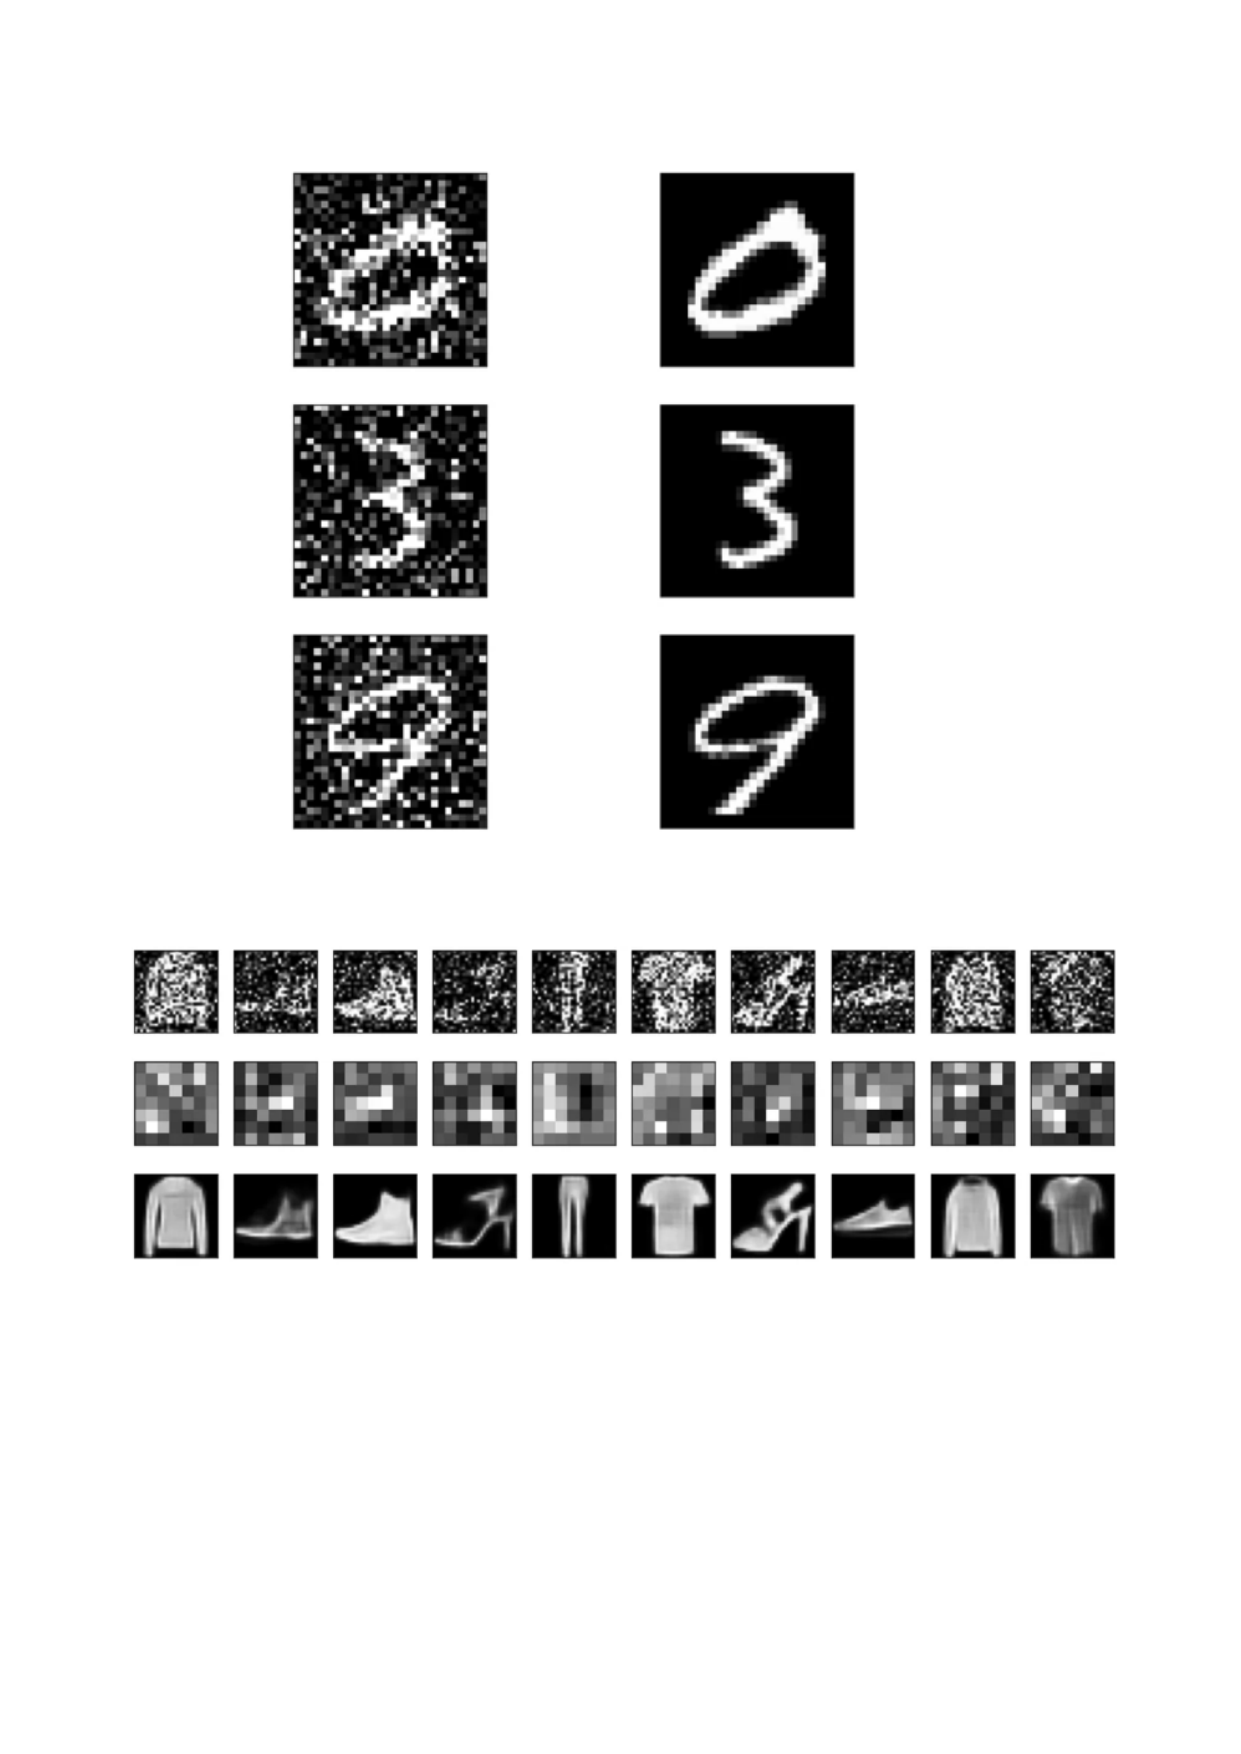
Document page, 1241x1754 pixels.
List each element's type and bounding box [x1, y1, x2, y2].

picture [118, 927, 1123, 1268]
picture [271, 153, 948, 847]
